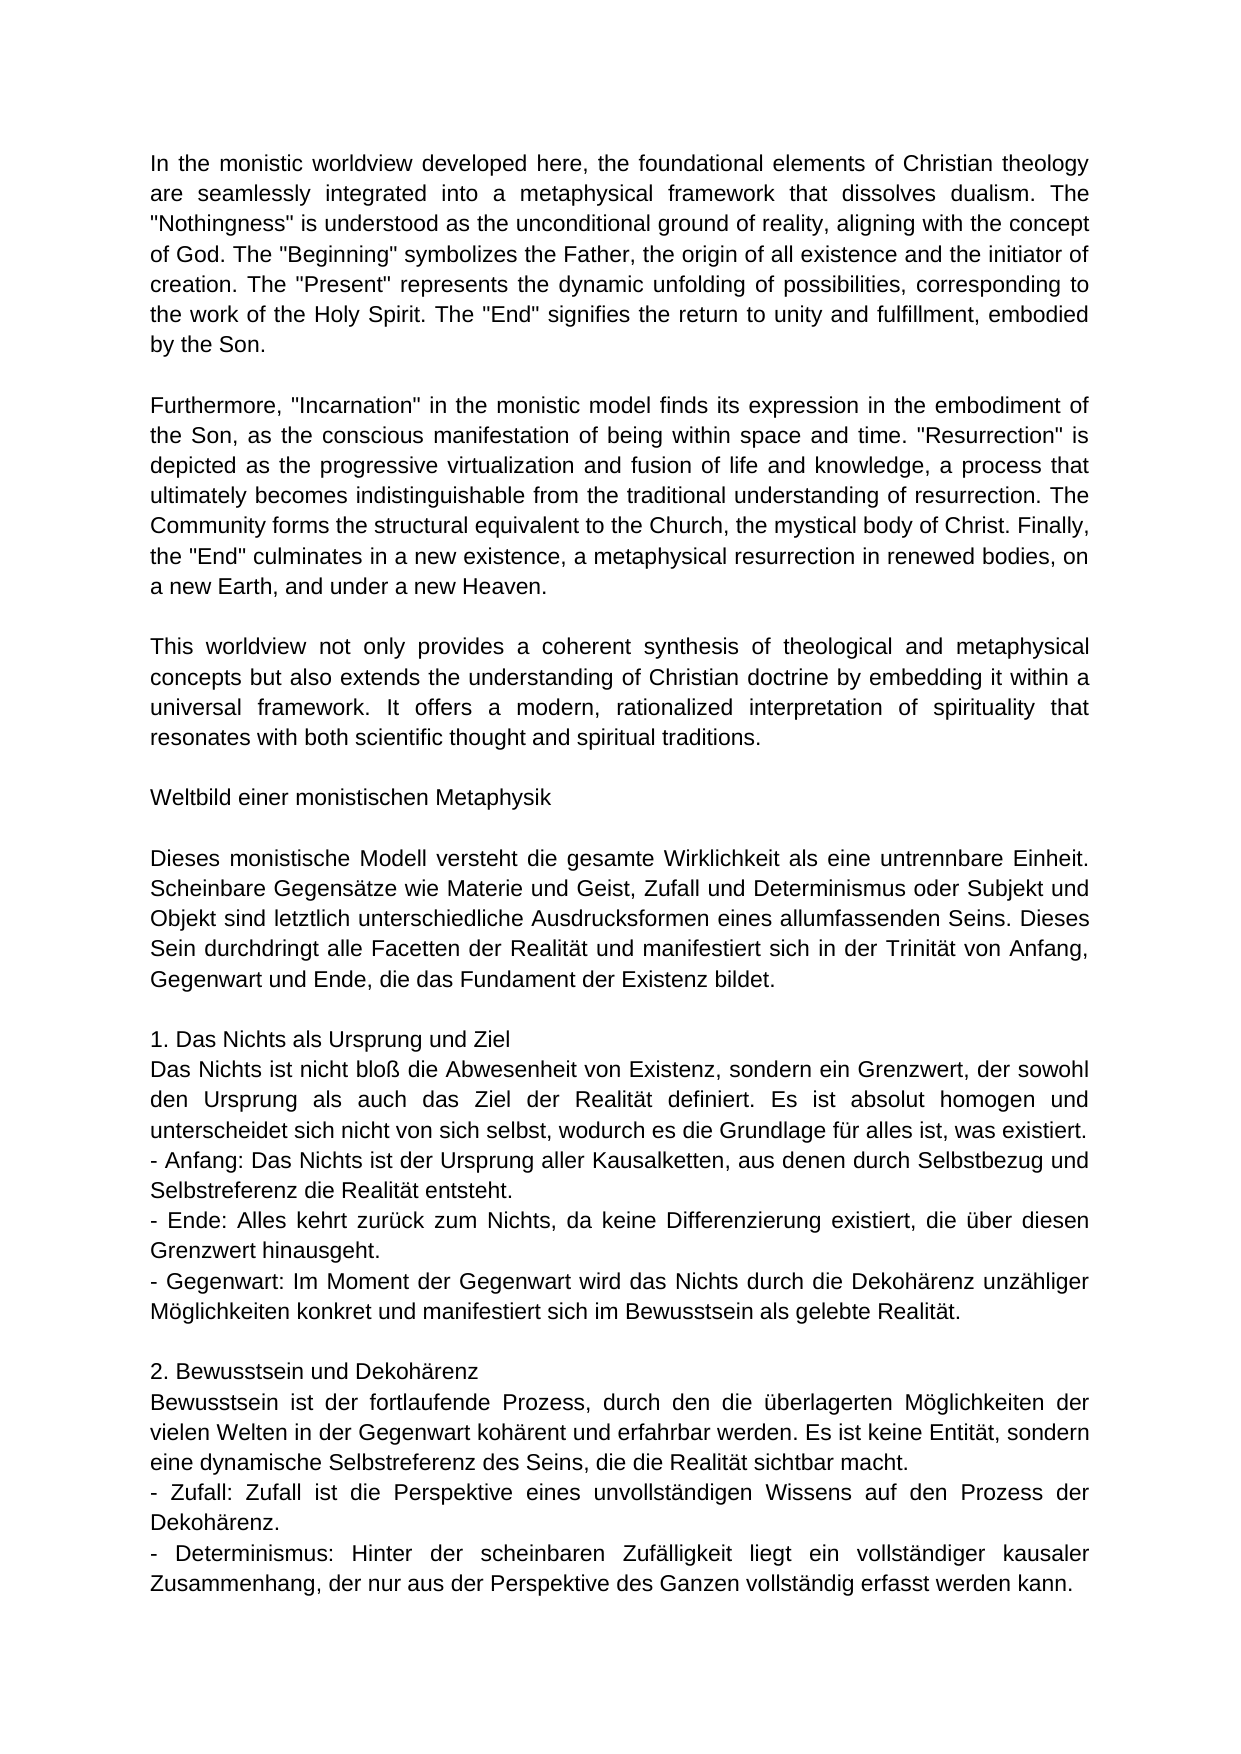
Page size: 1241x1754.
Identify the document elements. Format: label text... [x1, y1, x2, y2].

text Bewusstsein ist der fortlaufende Prozess, durch den die überlagerten Möglichkeiten der vielen Welten in der Gegenwart kohärent und erfahrbar werden. Es ist keine Entität, sondern eine dynamische Selbstreferenz des Seins, die die Realität sichtbar macht. [150, 1388, 1090, 1475]
text - Anfang: Das Nichts ist der Ursprung aller Kausalketten, aus denen durch Selbstbezug und Selbstreferenz die Realität entsteht. [150, 1147, 1090, 1203]
text - Zufall: Zufall ist die Perspektive eines unvollständigen Wissens auf den Prozess der Dekohärenz. [150, 1479, 1090, 1536]
text In the monistic worldview developed here, the foundational elements of Christian theology are seamlessly integrated into a metaphysical framework that dissolves dualism. The "Nothingness" is understood as the unconditional ground of reality, aligning with the concept of God. The "Beginning" symbolizes the Father, the origin of all existence and the initiator of creation. The "Present" represents the dynamic unfolding of possibilities, corresponding to the work of the Holy Spirit. The "End" signifies the return to unity and fulfillment, embodied by the Son. [150, 150, 1090, 358]
text - Ende: Alles kehrt zurück zum Nichts, da keine Differenzierung existiert, die über diesen Grenzwert hinausgeht. [150, 1207, 1090, 1264]
text 2. Bewusstsein und Dekohärenz [150, 1358, 1090, 1385]
text - Gegenwart: Im Moment der Gegenwart wird das Nichts durch die Dekohärenz unzähliger Möglichkeiten konkret und manifestiert sich im Bewusstsein als gelebte Realität. [150, 1268, 1090, 1324]
text 1. Das Nichts als Ursprung und Ziel [150, 1026, 1090, 1052]
text This worldview not only provides a coherent synthesis of theological and metaphysical concepts but also extends the understanding of Christian doctrine by embedding it within a universal framework. It offers a modern, rationalized interpretation of spirituality that resonates with both scientific thought and spiritual traditions. [150, 633, 1090, 750]
text Furthermore, "Incarnation" in the monistic model finds its expression in the embodiment of the Son, as the conscious manifestation of being within space and time. "Resurrection" is depicted as the progressive virtualization and fusion of life and knowledge, a process that ultimately becomes indistinguishable from the traditional understanding of resurrection. The Community forms the structural equivalent to the Church, the mystical body of Christ. Finally, the "End" culminates in a new existence, a metaphysical resurrection in renewed bodies, on a new Earth, and under a new Heaven. [150, 392, 1090, 599]
text Das Nichts ist nicht bloß die Abwesenheit von Existenz, sondern ein Grenzwert, der sowohl den Ursprung als auch das Ziel der Realität definiert. Es ist absolut homogen und unterscheidet sich nicht von sich selbst, wodurch es die Grundlage für alles ist, was existiert. [150, 1056, 1090, 1143]
text - Determinismus: Hinter der scheinbaren Zufälligkeit liegt ein vollständiger kausaler Zusammenhang, der nur aus der Perspektive des Ganzen vollständig erfasst werden kann. [150, 1539, 1090, 1596]
text Weltbild einer monistischen Metaphysik [150, 784, 1090, 811]
text Dieses monistische Modell versteht die gesamte Wirklichkeit als eine untrennbare Einheit. Scheinbare Gegensätze wie Materie und Geist, Zufall und Determinismus oder Subjekt und Objekt sind letztlich unterschiedliche Ausdrucksformen eines allumfassenden Seins. Dieses Sein durchdringt alle Facetten der Realität und manifestiert sich in der Trinität von Anfang, Gegenwart und Ende, die das Fundament der Existenz bildet. [150, 845, 1090, 992]
